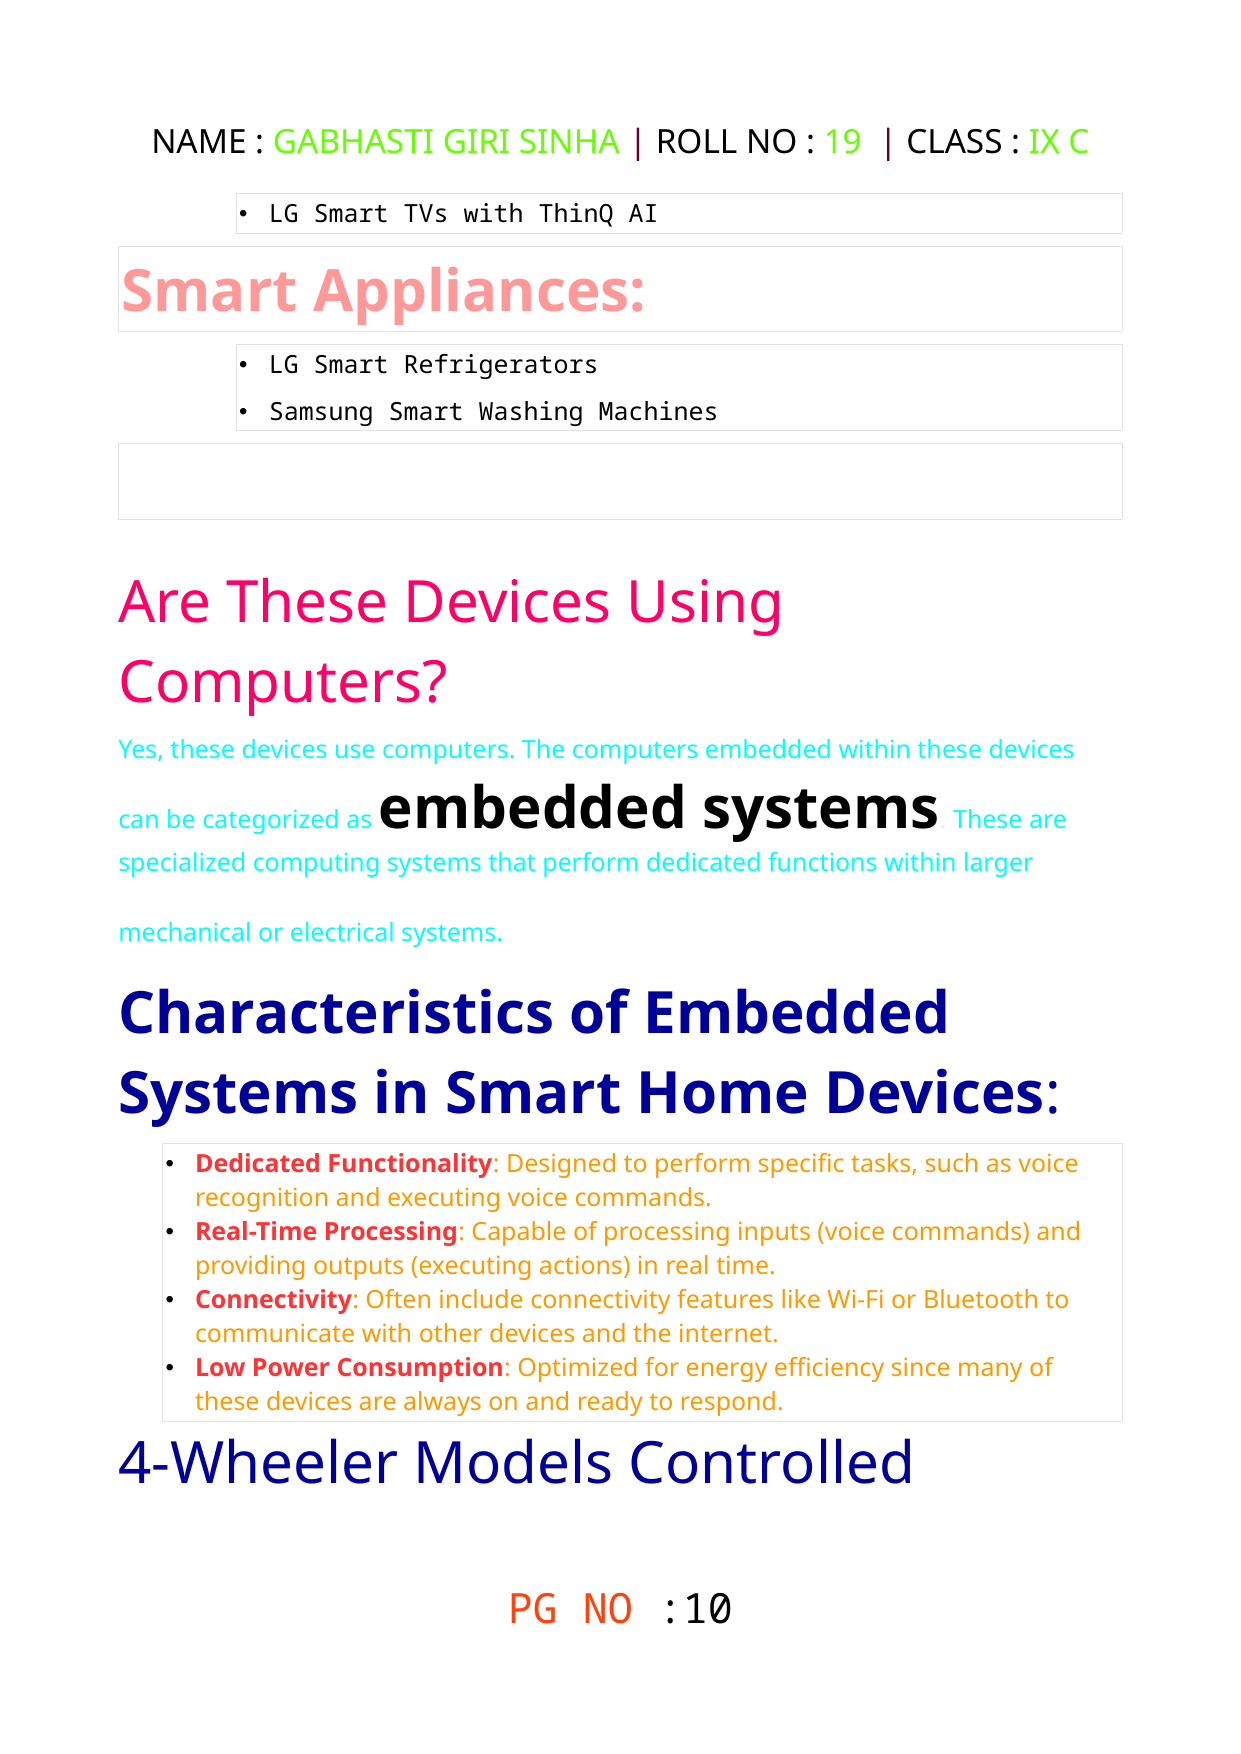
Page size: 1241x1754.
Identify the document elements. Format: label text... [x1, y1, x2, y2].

list LG Smart Refrigerators [237, 345, 1122, 381]
list Connectivity: Often include connectivity features like Wi-Fi or Bluetooth to communicate with other devices and the internet. [163, 1279, 1122, 1347]
text Smart Appliances: [119, 247, 1122, 331]
list Real-Time Processing: Capable of processing inputs (voice commands) and providing outputs (executing actions) in real time. [163, 1211, 1122, 1279]
text Are These Devices Using Computers? [118, 531, 1122, 719]
text Characteristics of Embedded Systems in Smart Home Devices: [118, 971, 1122, 1130]
list LG Smart TVs with ThinQ AI [237, 194, 1122, 233]
list Dedicated Functionality: Designed to perform specific tasks, such as voice recognition and executing voice commands. [163, 1144, 1122, 1211]
text 4-Wheeler Models Controlled [118, 1421, 1122, 1501]
list Samsung Smart Washing Machines [237, 390, 1122, 430]
text Yes, these devices use computers. The computers embedded within these devices can be categorized as embedded systems. These are specialized computing systems that perform dedicated functions within larger mechanical or electrical systems. [118, 732, 1122, 959]
list Low Power Consumption: Optimized for energy efficiency since many of these devices are always on and ready to respond. [163, 1347, 1122, 1421]
